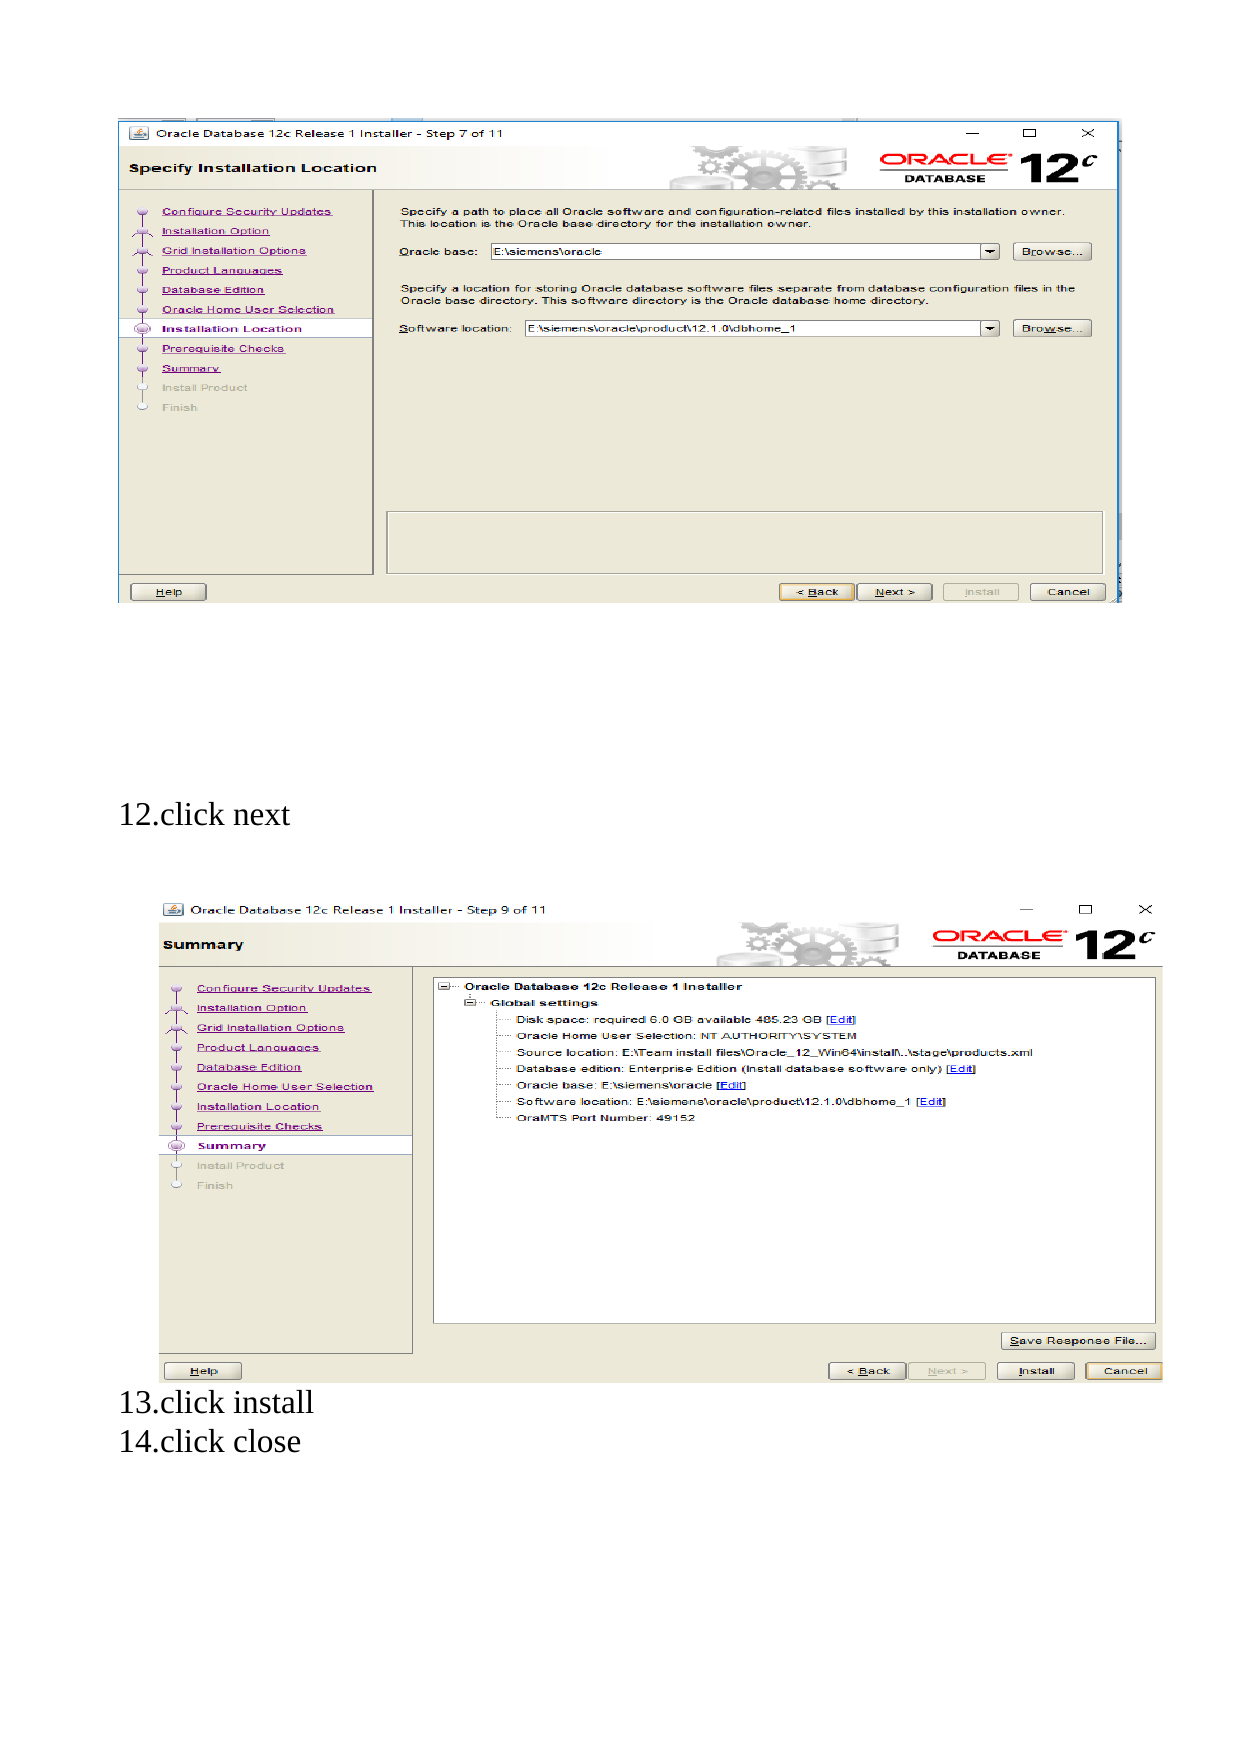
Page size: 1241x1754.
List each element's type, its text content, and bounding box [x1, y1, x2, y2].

text 12.click next [118, 795, 1122, 833]
picture [158, 901, 1163, 1383]
text 14.click close [118, 1421, 1122, 1459]
text 13.click install [118, 1292, 1122, 1421]
picture [118, 118, 1123, 603]
